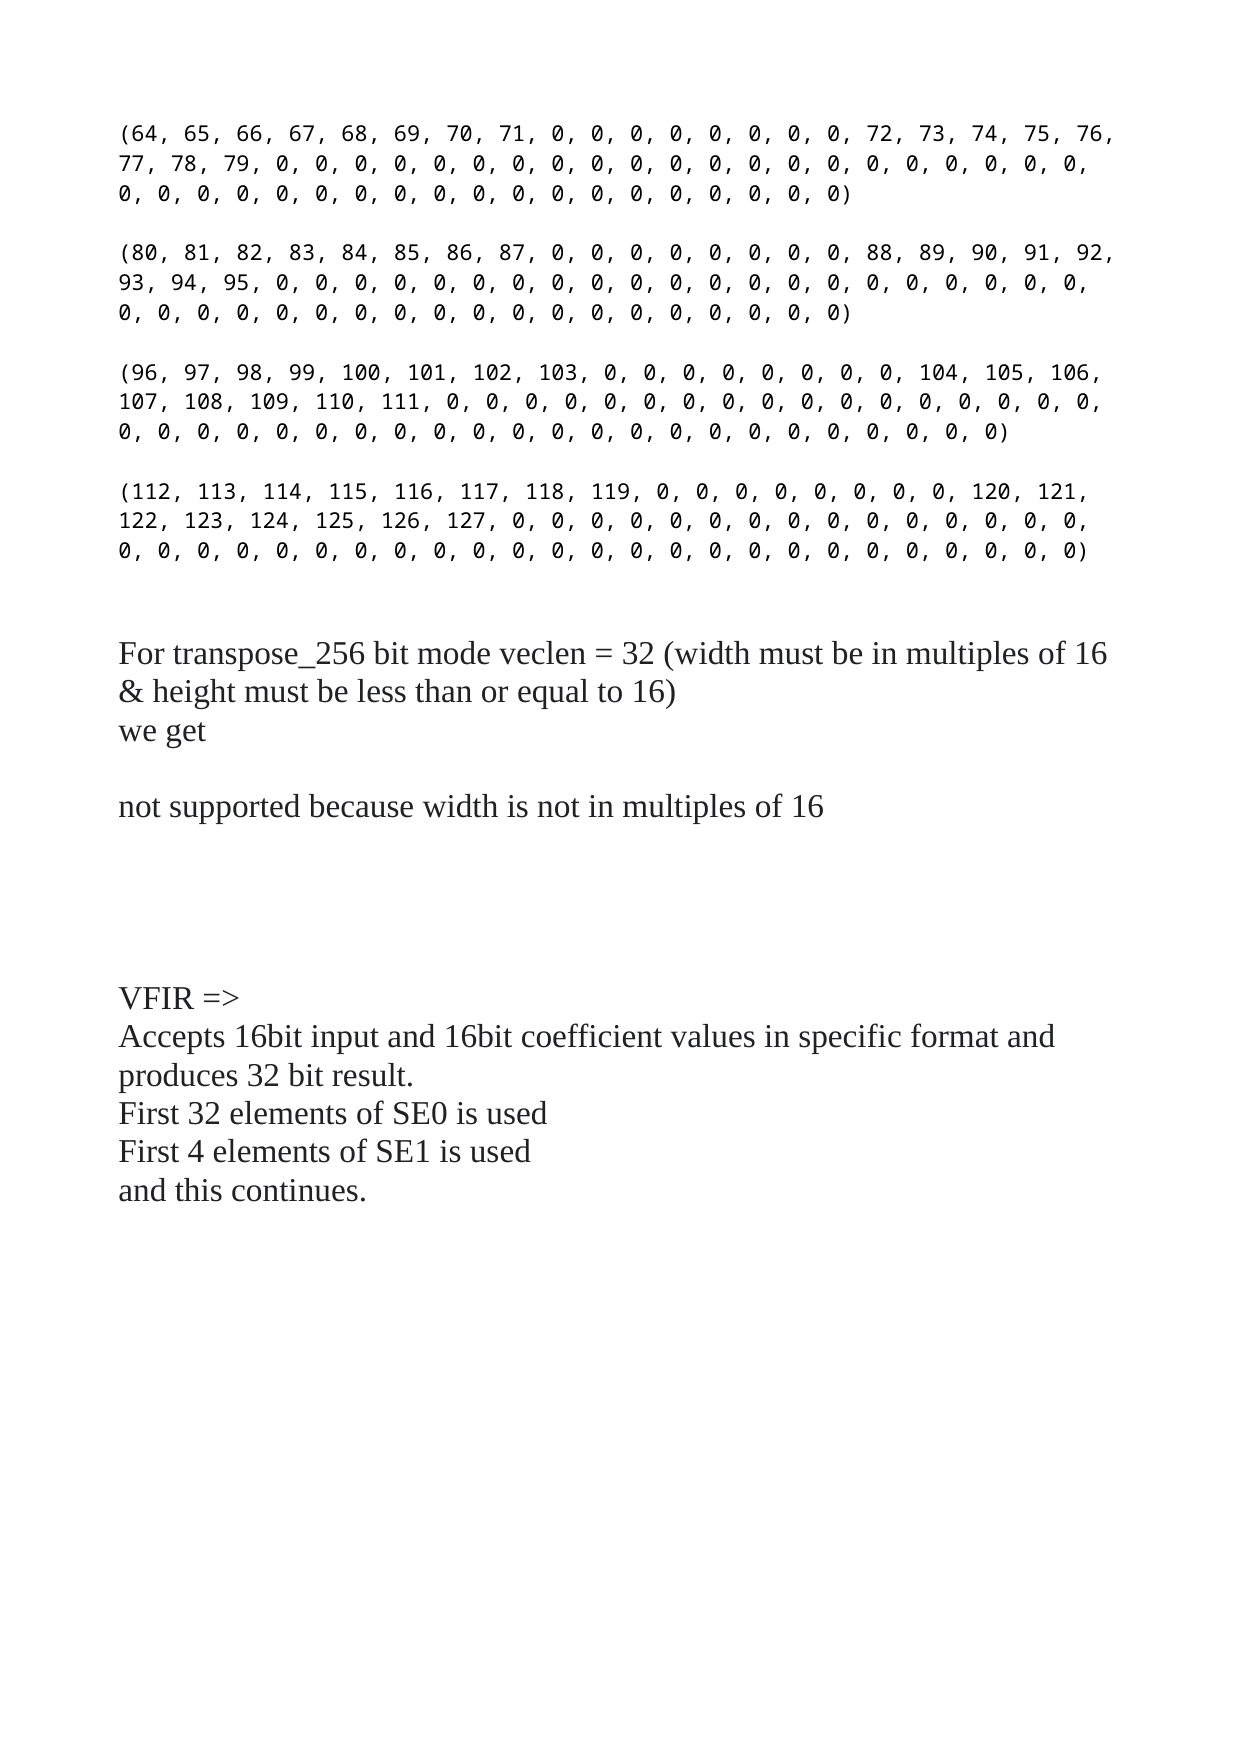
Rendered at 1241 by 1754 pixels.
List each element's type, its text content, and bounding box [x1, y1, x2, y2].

text we get [118, 710, 1122, 748]
text For transpose_256 bit mode veclen = 32 (width must be in multiples of 16 & height must be less than or equal to 16) [118, 633, 1122, 710]
text not supported because width is not in multiples of 16 [118, 786, 1122, 825]
text (64, 65, 66, 67, 68, 69, 70, 71, 0, 0, 0, 0, 0, 0, 0, 0, 72, 73, 74, 75, 76, 77, 78, 79, 0, 0, 0, 0, 0, 0, 0, 0, 0, 0, 0, 0, 0, 0, 0, 0, 0, 0, 0, 0, 0, 0, 0, 0, 0, 0, 0, 0, 0, 0, 0, 0, 0, 0, 0, 0, 0, 0, 0, 0) [118, 118, 1122, 207]
text (112, 113, 114, 115, 116, 117, 118, 119, 0, 0, 0, 0, 0, 0, 0, 0, 120, 121, 122, 123, 124, 125, 126, 127, 0, 0, 0, 0, 0, 0, 0, 0, 0, 0, 0, 0, 0, 0, 0, 0, 0, 0, 0, 0, 0, 0, 0, 0, 0, 0, 0, 0, 0, 0, 0, 0, 0, 0, 0, 0, 0, 0, 0, 0) [118, 476, 1122, 565]
text (80, 81, 82, 83, 84, 85, 86, 87, 0, 0, 0, 0, 0, 0, 0, 0, 88, 89, 90, 91, 92, 93, 94, 95, 0, 0, 0, 0, 0, 0, 0, 0, 0, 0, 0, 0, 0, 0, 0, 0, 0, 0, 0, 0, 0, 0, 0, 0, 0, 0, 0, 0, 0, 0, 0, 0, 0, 0, 0, 0, 0, 0, 0, 0) [118, 237, 1122, 327]
text and this continues. [118, 1170, 1122, 1208]
text First 32 elements of SE0 is used [118, 1093, 1122, 1131]
text VFIR => [118, 978, 1122, 1016]
text First 4 elements of SE1 is used [118, 1131, 1122, 1170]
text (96, 97, 98, 99, 100, 101, 102, 103, 0, 0, 0, 0, 0, 0, 0, 0, 104, 105, 106, 107, 108, 109, 110, 111, 0, 0, 0, 0, 0, 0, 0, 0, 0, 0, 0, 0, 0, 0, 0, 0, 0, 0, 0, 0, 0, 0, 0, 0, 0, 0, 0, 0, 0, 0, 0, 0, 0, 0, 0, 0, 0, 0, 0, 0) [118, 356, 1122, 446]
text Accepts 16bit input and 16bit coefficient values in specific format and produces 32 bit result. [118, 1016, 1122, 1093]
